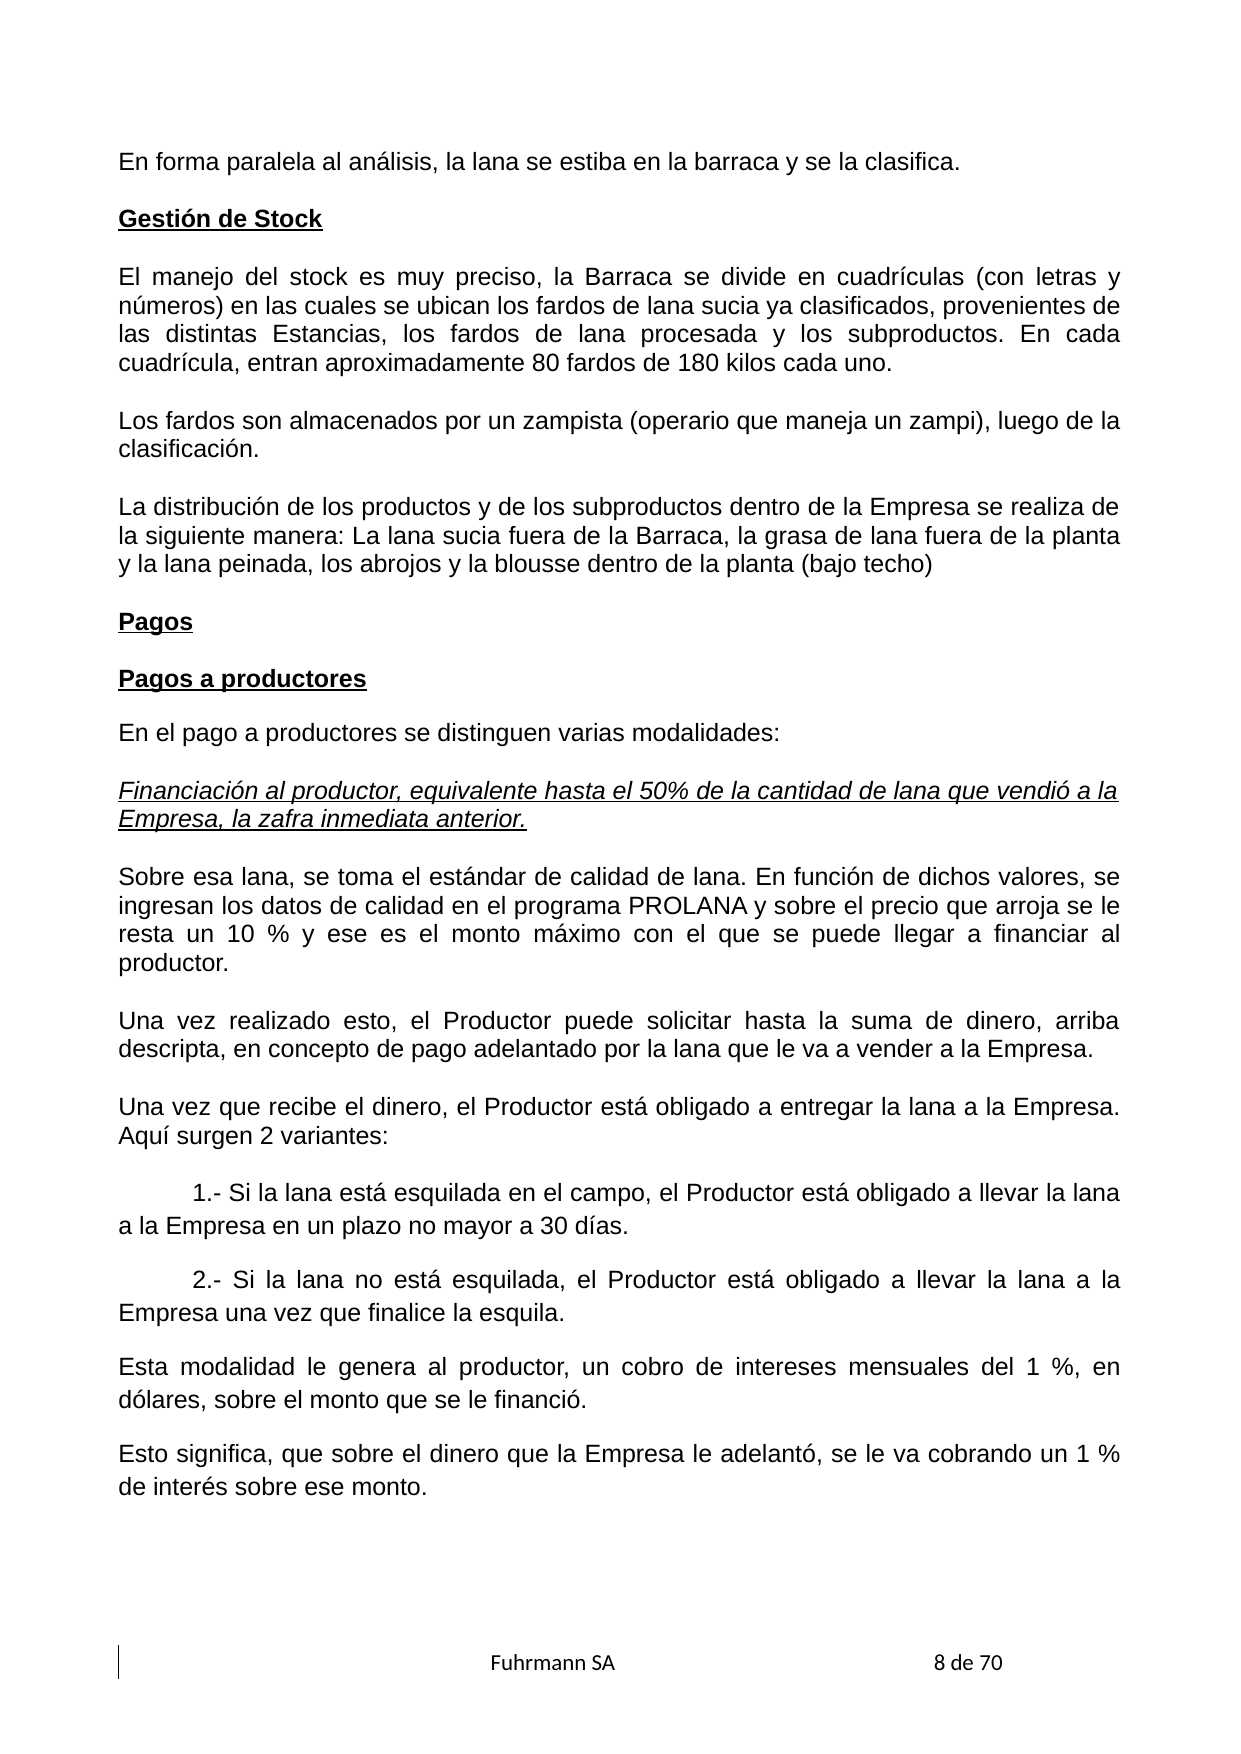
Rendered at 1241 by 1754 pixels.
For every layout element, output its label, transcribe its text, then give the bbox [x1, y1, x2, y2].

list Esto significa, que sobre el dinero que la Empresa le adelantó, se le va cobrando un 1 % de interés sobre ese monto. [118, 1439, 1122, 1501]
list Esta modalidad le genera al productor, un cobro de intereses mensuales del 1 %, en dólares, sobre el monto que se le financió. [118, 1352, 1122, 1414]
text La distribución de los productos y de los subproductos dentro de la Empresa se realiza de la siguiente manera: La lana sucia fuera de la Barraca, la grasa de lana fuera de la planta y la lana peinada, los abrojos y la blousse dentro de la planta (bajo techo) [118, 492, 1122, 578]
text Financiación al productor, equivalente hasta el 50% de la cantidad de lana que vendió a la Empresa, la zafra inmediata anterior. [118, 776, 1122, 833]
list 2.- Si la lana no está esquilada, el Productor está obligado a llevar la lana a la Empresa una vez que finalice la esquila. [118, 1265, 1122, 1327]
text Pagos [118, 607, 1122, 636]
text Sobre esa lana, se toma el estándar de calidad de lana. En función de dichos valores, se ingresan los datos de calidad en el programa PROLANA y sobre el precio que arroja se le resta un 10 % y ese es el monto máximo con el que se puede llegar a financiar al productor. [118, 862, 1122, 977]
text Una vez realizado esto, el Productor puede solicitar hasta la suma de dinero, arriba descripta, en concepto de pago adelantado por la lana que le va a vender a la Empresa. [118, 1006, 1122, 1063]
text En forma paralela al análisis, la lana se estiba en la barraca y se la clasifica. [118, 147, 1122, 176]
text El manejo del stock es muy preciso, la Barraca se divide en cuadrículas (con letras y números) en las cuales se ubican los fardos de lana sucia ya clasificados, provenientes de las distintas Estancias, los fardos de lana procesada y los subproductos. En cada cuadrícula, entran aproximadamente 80 fardos de 180 kilos cada uno. [118, 262, 1122, 377]
text En el pago a productores se distinguen varias modalidades: [118, 718, 1122, 747]
text Gestión de Stock [118, 204, 1122, 233]
text Una vez que recibe el dinero, el Productor está obligado a entregar la lana a la Empresa. Aquí surgen 2 variantes: [118, 1092, 1122, 1149]
text Los fardos son almacenados por un zampista (operario que maneja un zampi), luego de la clasificación. [118, 406, 1122, 463]
list 1.- Si la lana está esquilada en el campo, el Productor está obligado a llevar la lana a la Empresa en un plazo no mayor a 30 días. [118, 1178, 1122, 1240]
list Pagos a productores [118, 664, 1122, 693]
